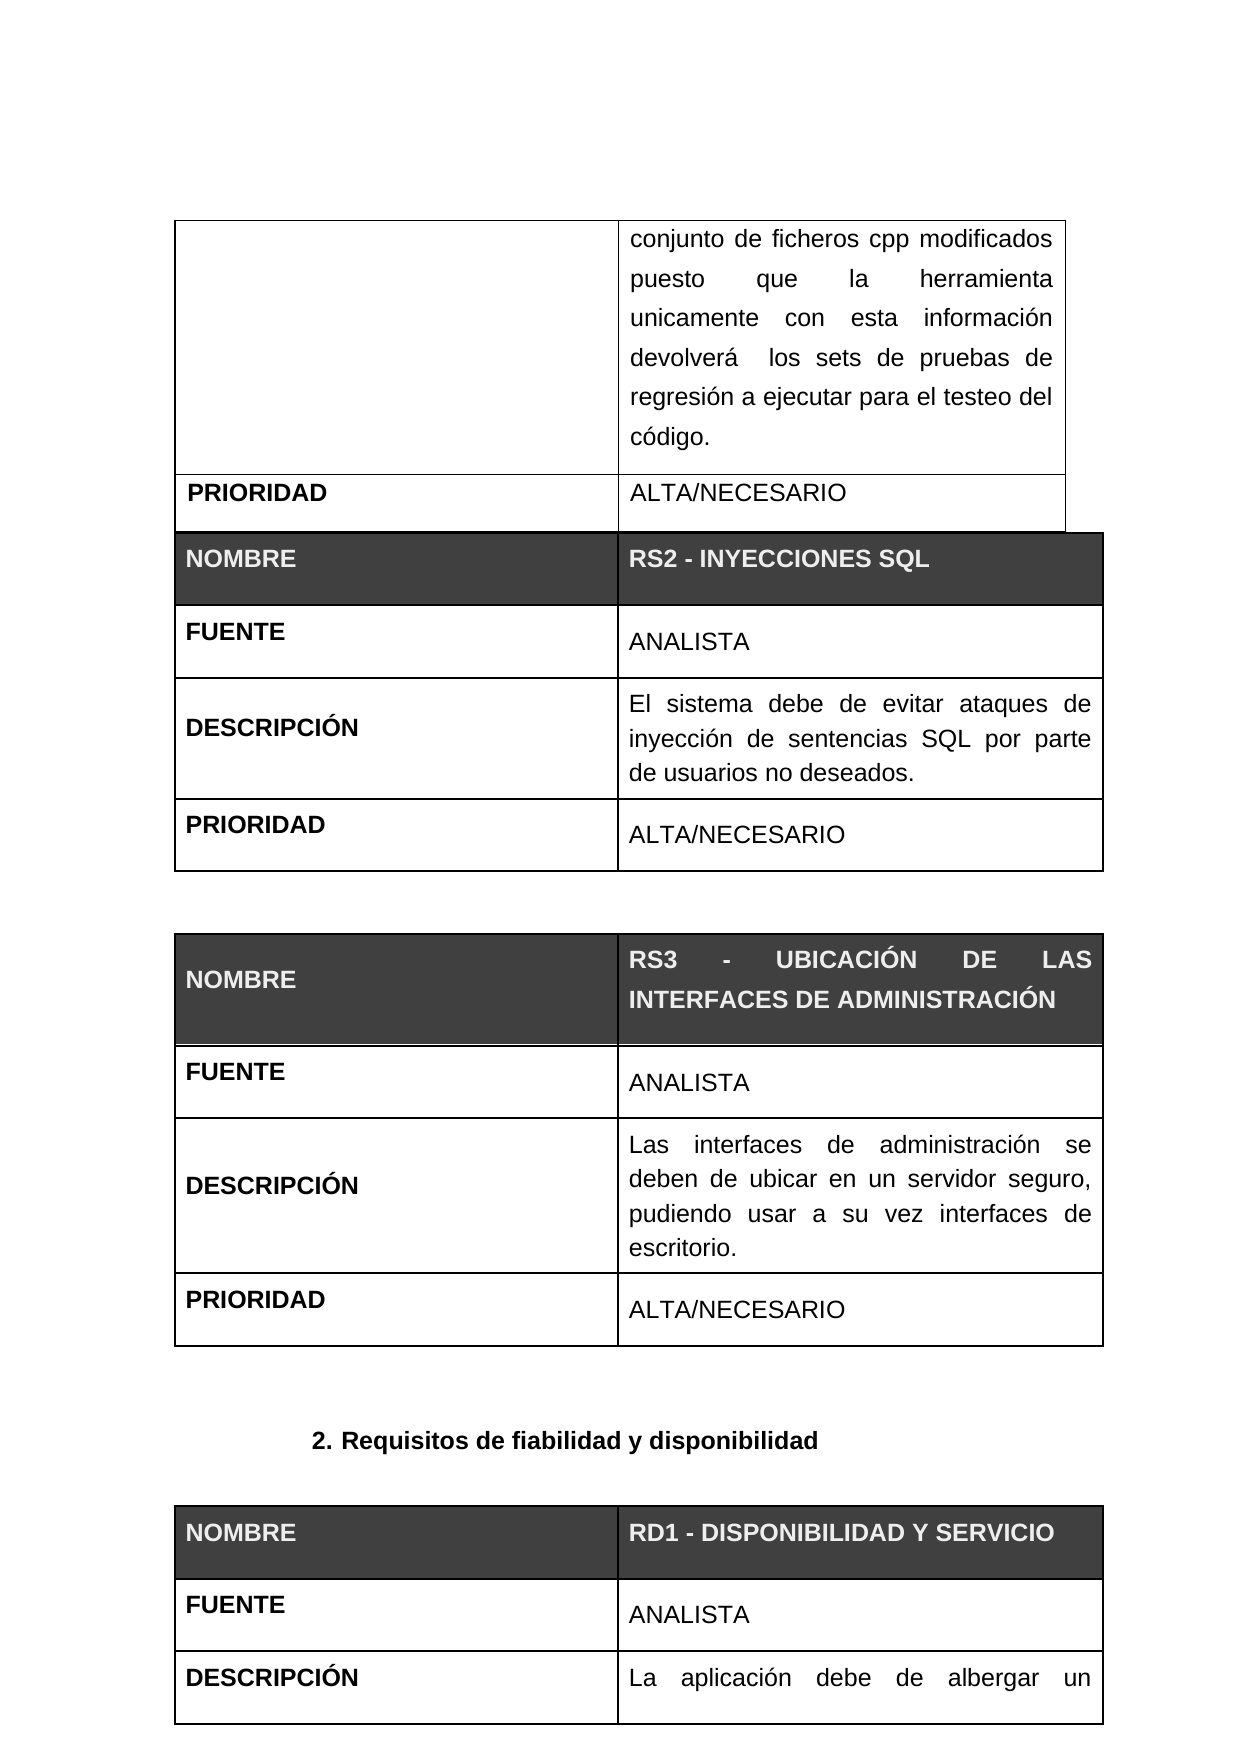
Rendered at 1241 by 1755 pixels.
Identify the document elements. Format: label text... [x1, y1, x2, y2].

table_header RS2 - INYECCIONES SQL [619, 534, 1102, 604]
table_cell ANALISTA [619, 606, 1102, 677]
table_cell [176, 221, 618, 474]
table_header RD1 - DISPONIBILIDAD Y SERVICIO [619, 1507, 1102, 1578]
table_cell FUENTE [176, 1047, 617, 1117]
table_cell PRIORIDAD [176, 475, 618, 531]
table_header NOMBRE [176, 534, 617, 604]
table_cell ALTA/NECESARIO [619, 475, 1065, 531]
table_cell El sistema debe de evitar ataques de inyección de sentencias SQL por parte de usuarios no deseados. [619, 679, 1102, 797]
table_cell PRIORIDAD [176, 1274, 617, 1345]
table_cell DESCRIPCIÓN [176, 1119, 617, 1272]
table_header NOMBRE [176, 1507, 617, 1578]
table_cell La aplicación debe de albergar un [619, 1652, 1102, 1723]
table_cell ALTA/NECESARIO [619, 1274, 1102, 1345]
table_cell DESCRIPCIÓN [176, 679, 617, 797]
table_cell Las interfaces de administración se deben de ubicar en un servidor seguro, pudiendo usar a su vez interfaces de escritorio. [619, 1119, 1102, 1272]
table_cell FUENTE [176, 606, 617, 677]
table_cell FUENTE [176, 1580, 617, 1650]
table_cell conjunto de ficheros cpp modificados puesto que la herramienta unicamente con esta información devolverá los sets de pruebas de regresión a ejecutar para el testeo del código. [619, 221, 1065, 474]
list Requisitos de fiabilidad y disponibilidad [312, 1426, 1065, 1455]
table_cell ANALISTA [619, 1047, 1102, 1117]
table_cell DESCRIPCIÓN [176, 1652, 617, 1723]
table_cell ANALISTA [619, 1580, 1102, 1650]
table_header NOMBRE [176, 935, 617, 1044]
table_header RS3 - UBICACIÓN DE LAS INTERFACES DE ADMINISTRACIÓN [619, 935, 1102, 1044]
table_cell PRIORIDAD [176, 800, 617, 870]
table_cell ALTA/NECESARIO [619, 800, 1102, 870]
